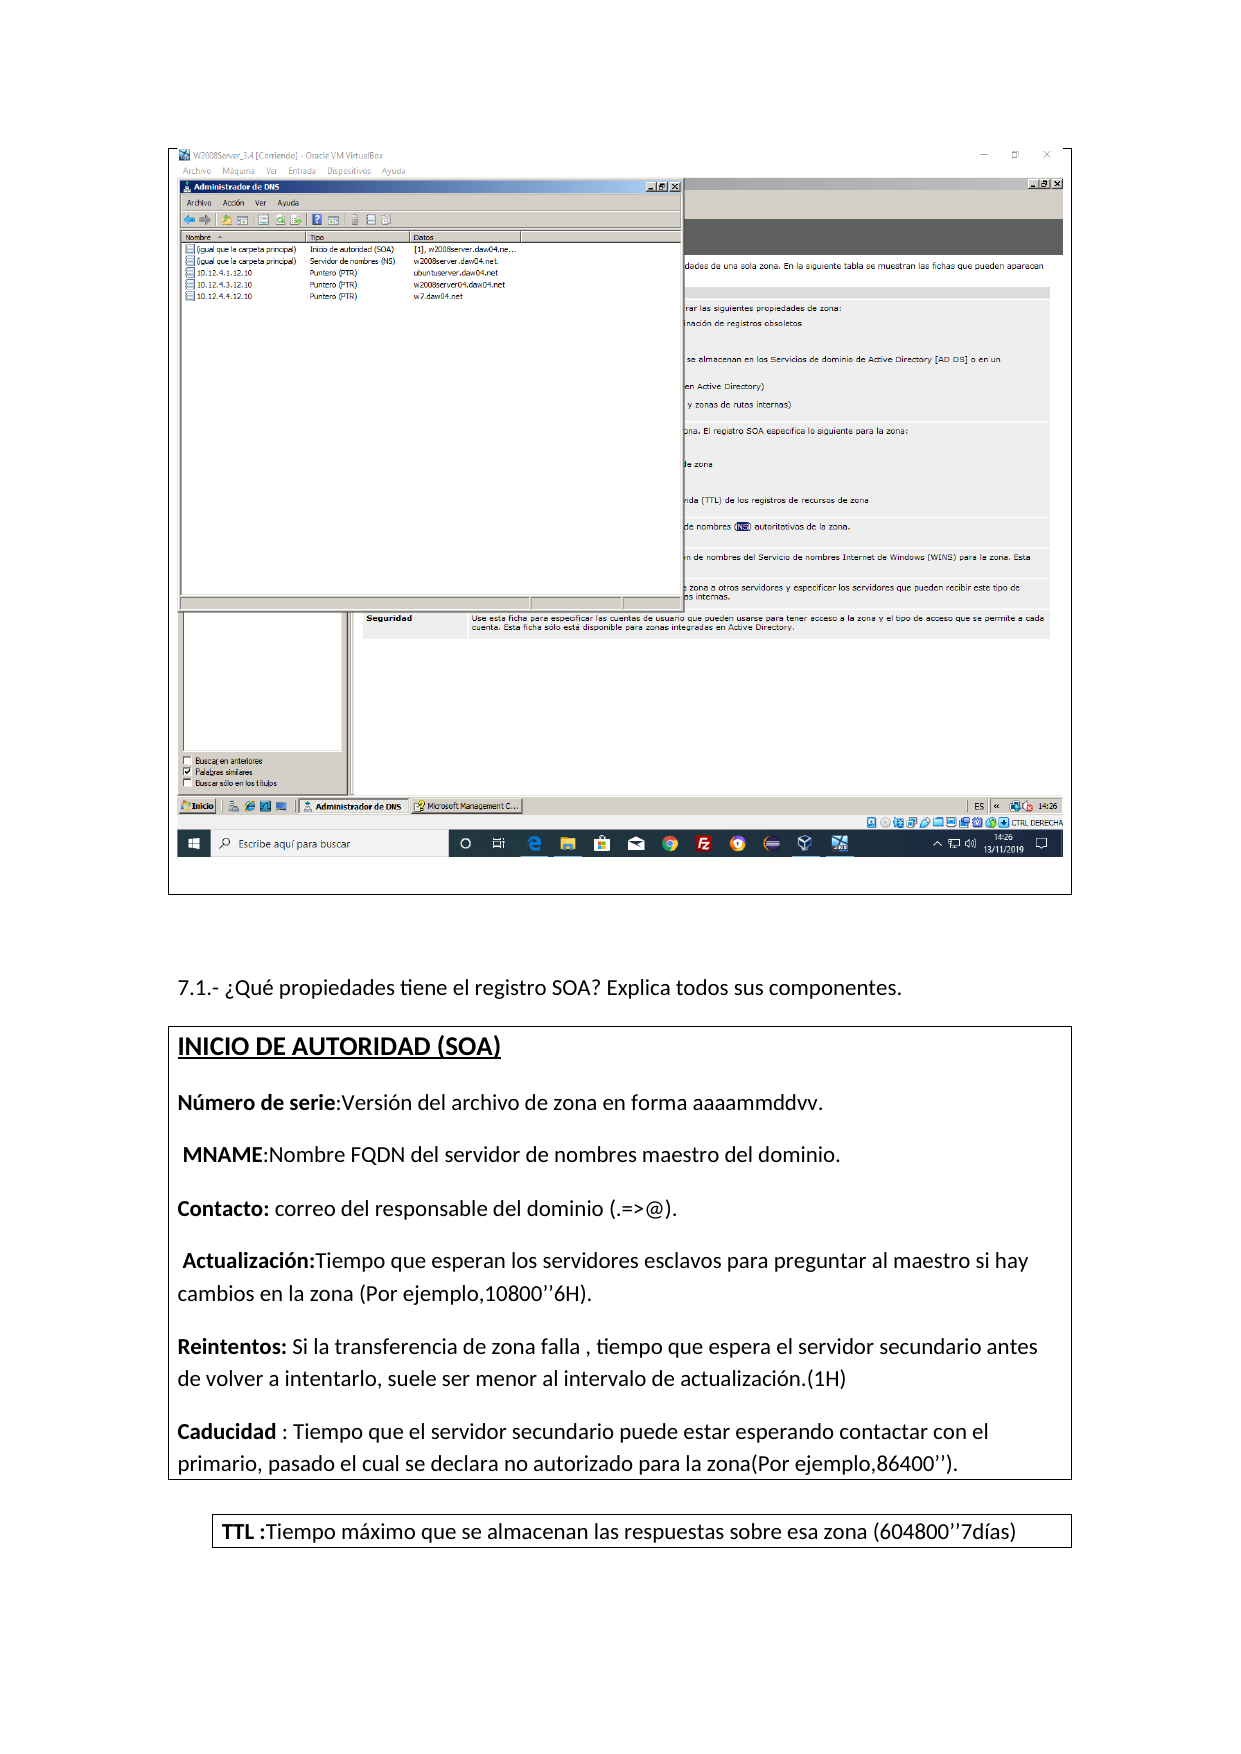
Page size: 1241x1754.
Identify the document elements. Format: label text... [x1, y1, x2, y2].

text Caducidad : Tiempo que el servidor secundario puede estar esperando contactar con el primario, pasado el cual se declara no autorizado para la zona(Por ejemplo,86400’’). [169, 1414, 1071, 1479]
text Actualización:Tiempo que esperan los servidores esclavos para preguntar al maestro si hay cambios en la zona (Por ejemplo,10800’’6H). [169, 1243, 1071, 1307]
text TTL :Tiempo máximo que se almacenan las respuestas sobre esa zona (604800’’7días) [213, 1515, 1071, 1547]
text 7.1.- ¿Qué propiedades tiene el registro SOA? Explica todos sus componentes. [177, 973, 1063, 1001]
text INICIO DE AUTORIDAD (SOA) [169, 1027, 1071, 1062]
text Número de serie:Versión del archivo de zona en forma aaaammddvv. [169, 1084, 1071, 1116]
text MNAME:Nombre FQDN del servidor de nombres maestro del dominio. [169, 1137, 1071, 1169]
picture [177, 147, 1063, 857]
text Reintentos: Si la transferencia de zona falla , tiempo que espera el servidor secundario antes de volver a intentarlo, suele ser menor al intervalo de actualización.(1H) [169, 1329, 1071, 1392]
text Contacto: correo del responsable del dominio (.=>@). [169, 1191, 1071, 1222]
